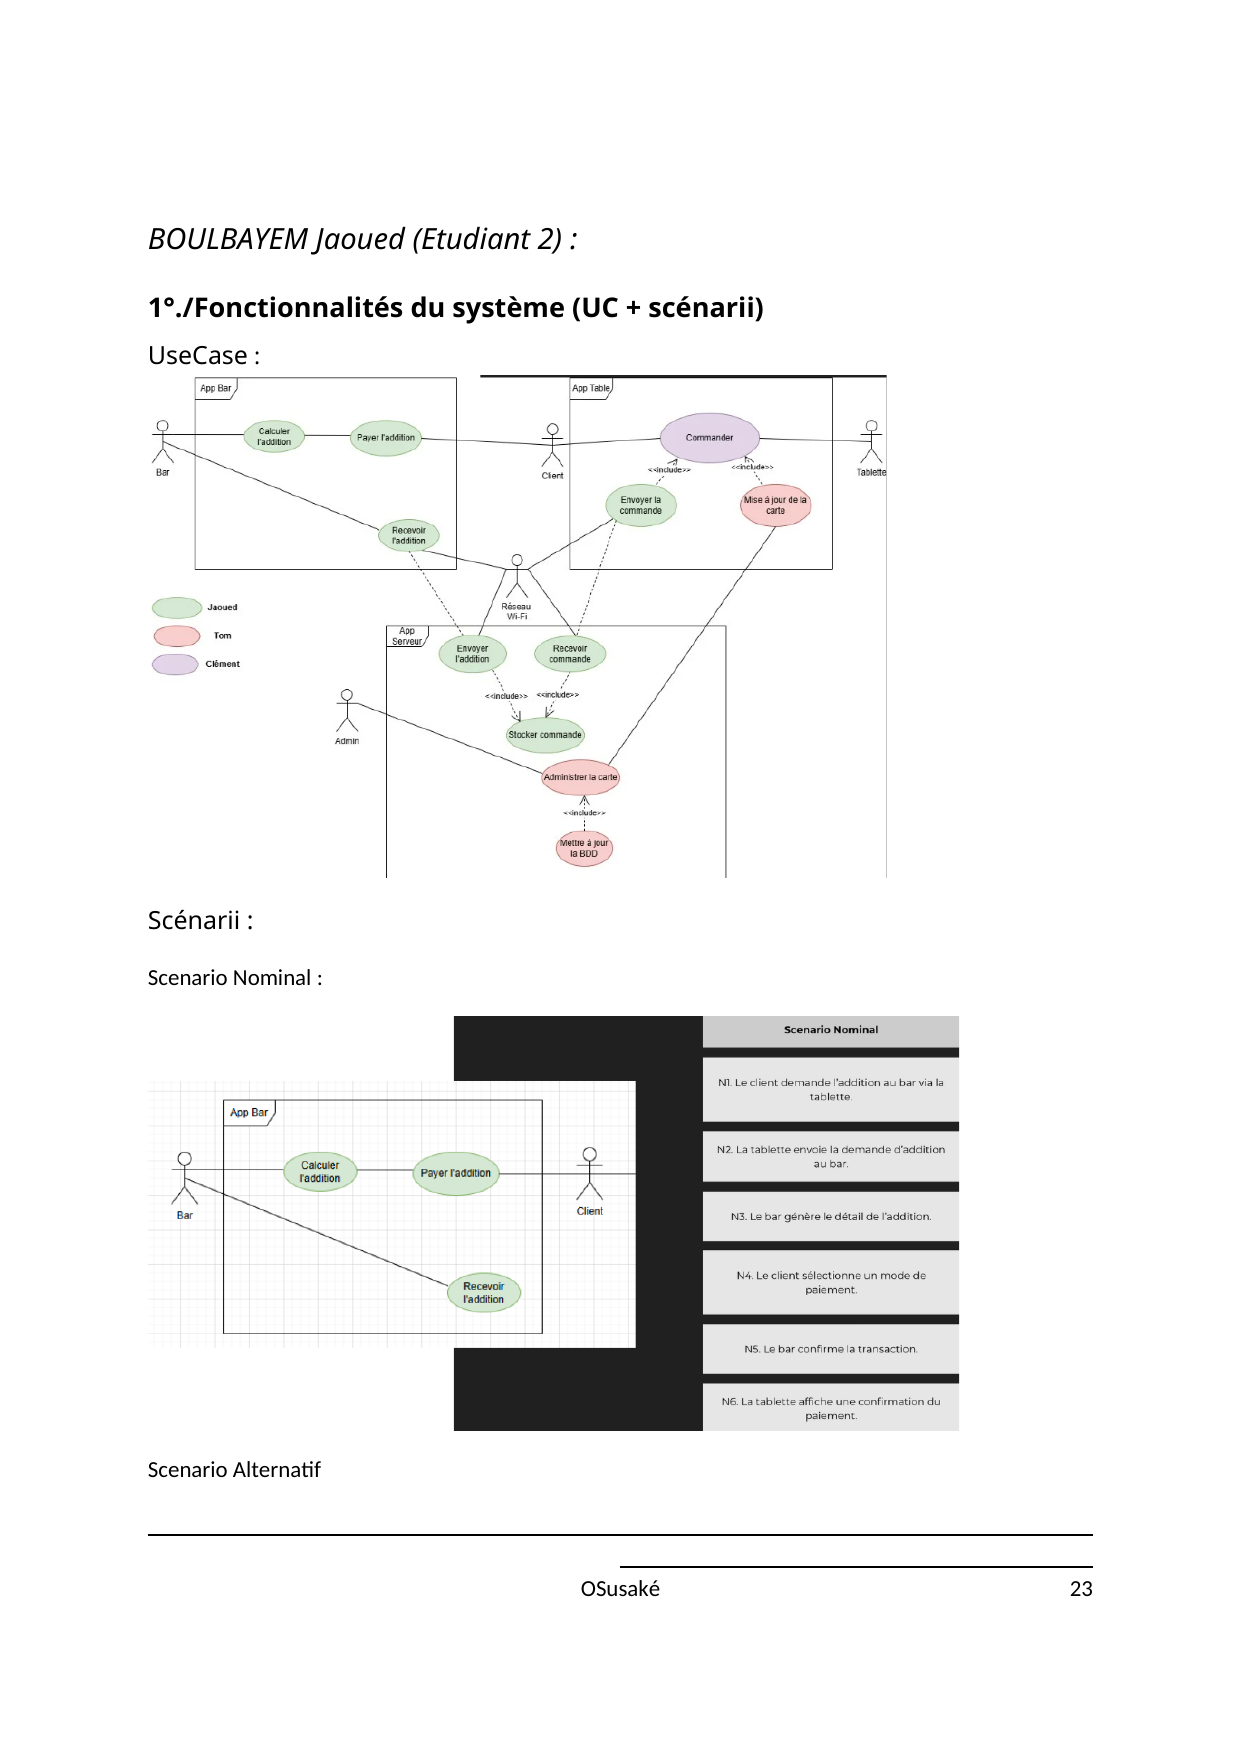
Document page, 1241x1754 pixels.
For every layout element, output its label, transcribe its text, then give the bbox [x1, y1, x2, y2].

text Scenario Nominal : [148, 963, 1093, 991]
text UseCase : [148, 337, 1093, 878]
picture [147, 375, 887, 878]
subtitle 1°./Fonctionnalités du système (UC + scénarii) [148, 289, 1093, 326]
text Scenario Alternatif [148, 1455, 1093, 1483]
text Scénarii : [148, 903, 1093, 937]
picture [147, 1016, 960, 1431]
subtitle BOULBAYEM Jaoued (Etudiant 2) : [148, 218, 1093, 258]
